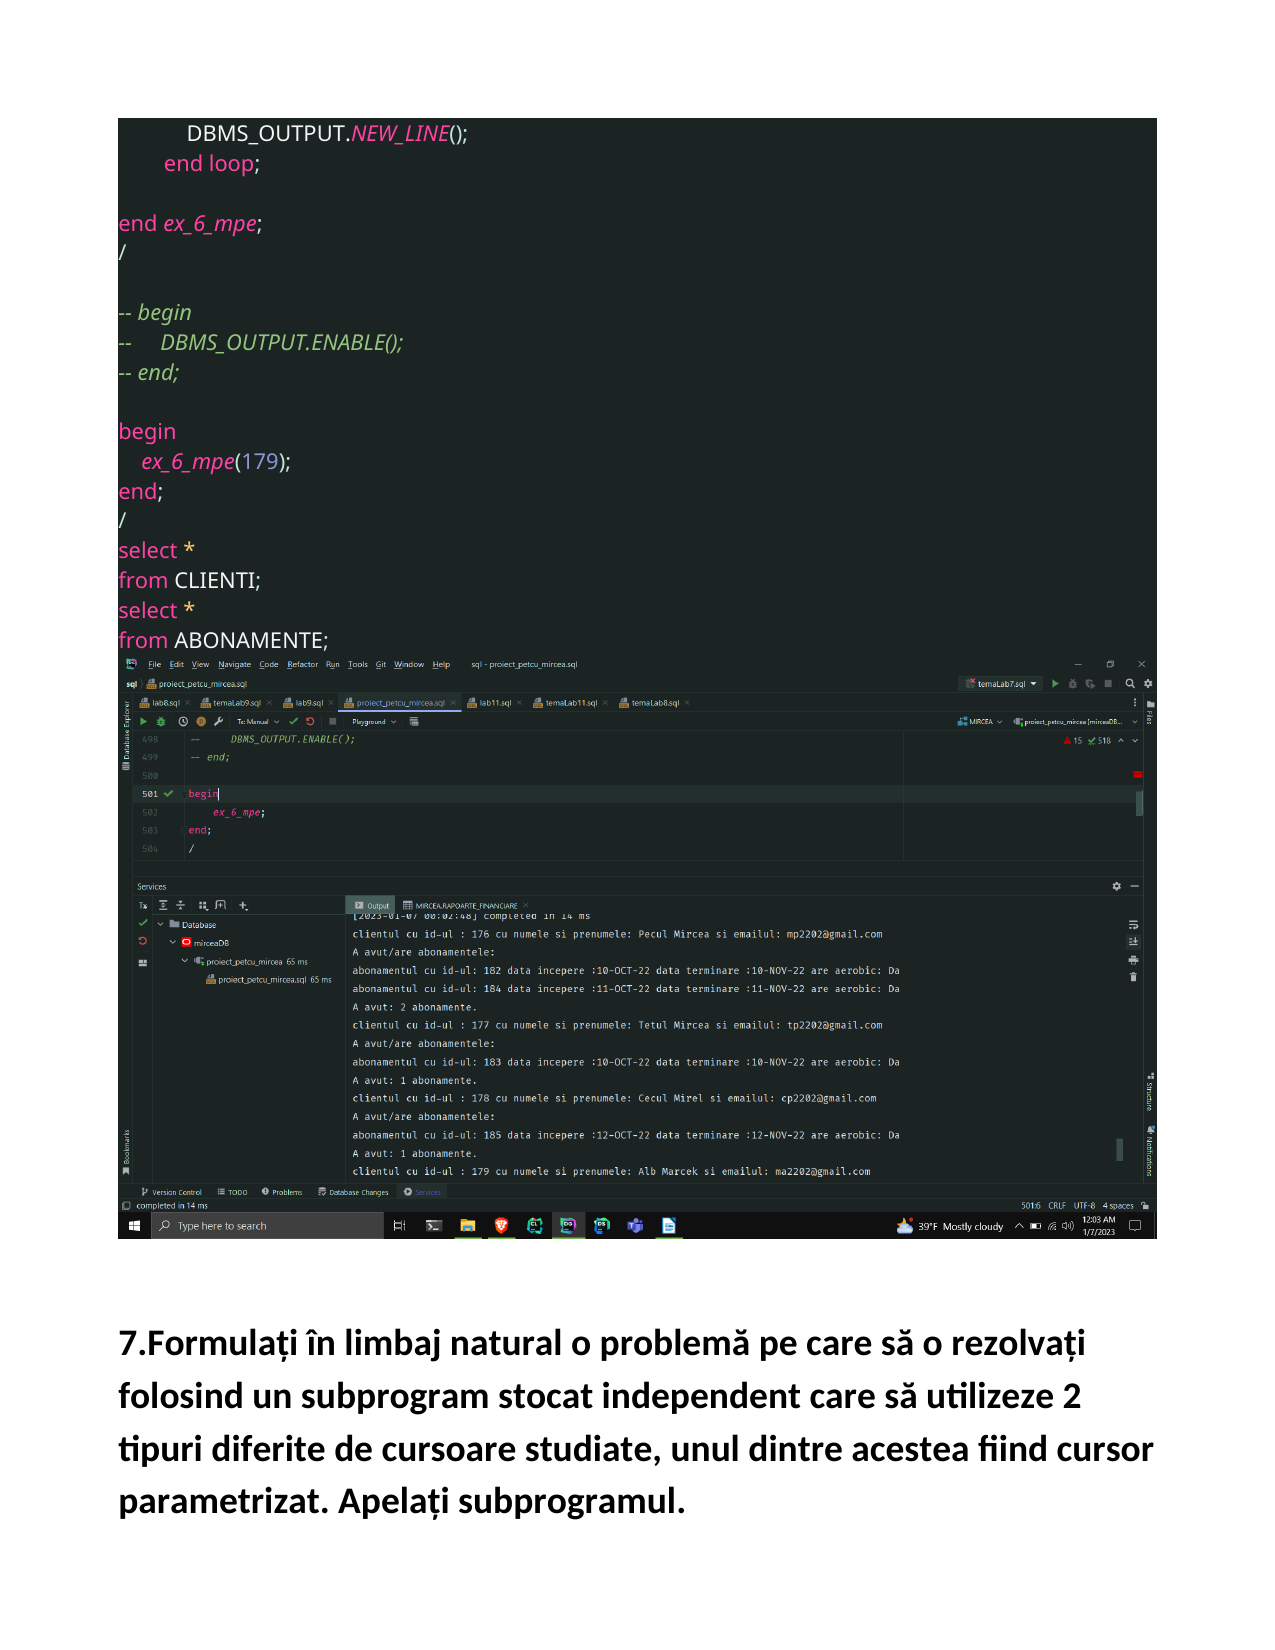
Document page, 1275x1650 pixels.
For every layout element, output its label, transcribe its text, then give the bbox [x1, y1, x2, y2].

picture [118, 654, 1157, 1239]
text DBMS_OUTPUT.NEW_LINE(); end loop; end ex_6_mpe; / -- begin -- DBMS_OUTPUT.ENABLE(); -- end; begin ex_6_mpe(179); end; / select * from CLIENTI; select * from ABONAMENTE; [118, 118, 1157, 654]
text 7.Formulați în limbaj natural o problemă pe care să o rezolvați folosind un subprogram stocat independent care să utilizeze 2 tipuri diferite de cursoare studiate, unul dintre acestea fiind cursor parametrizat. Apelați subprogramul. [118, 1319, 1157, 1523]
